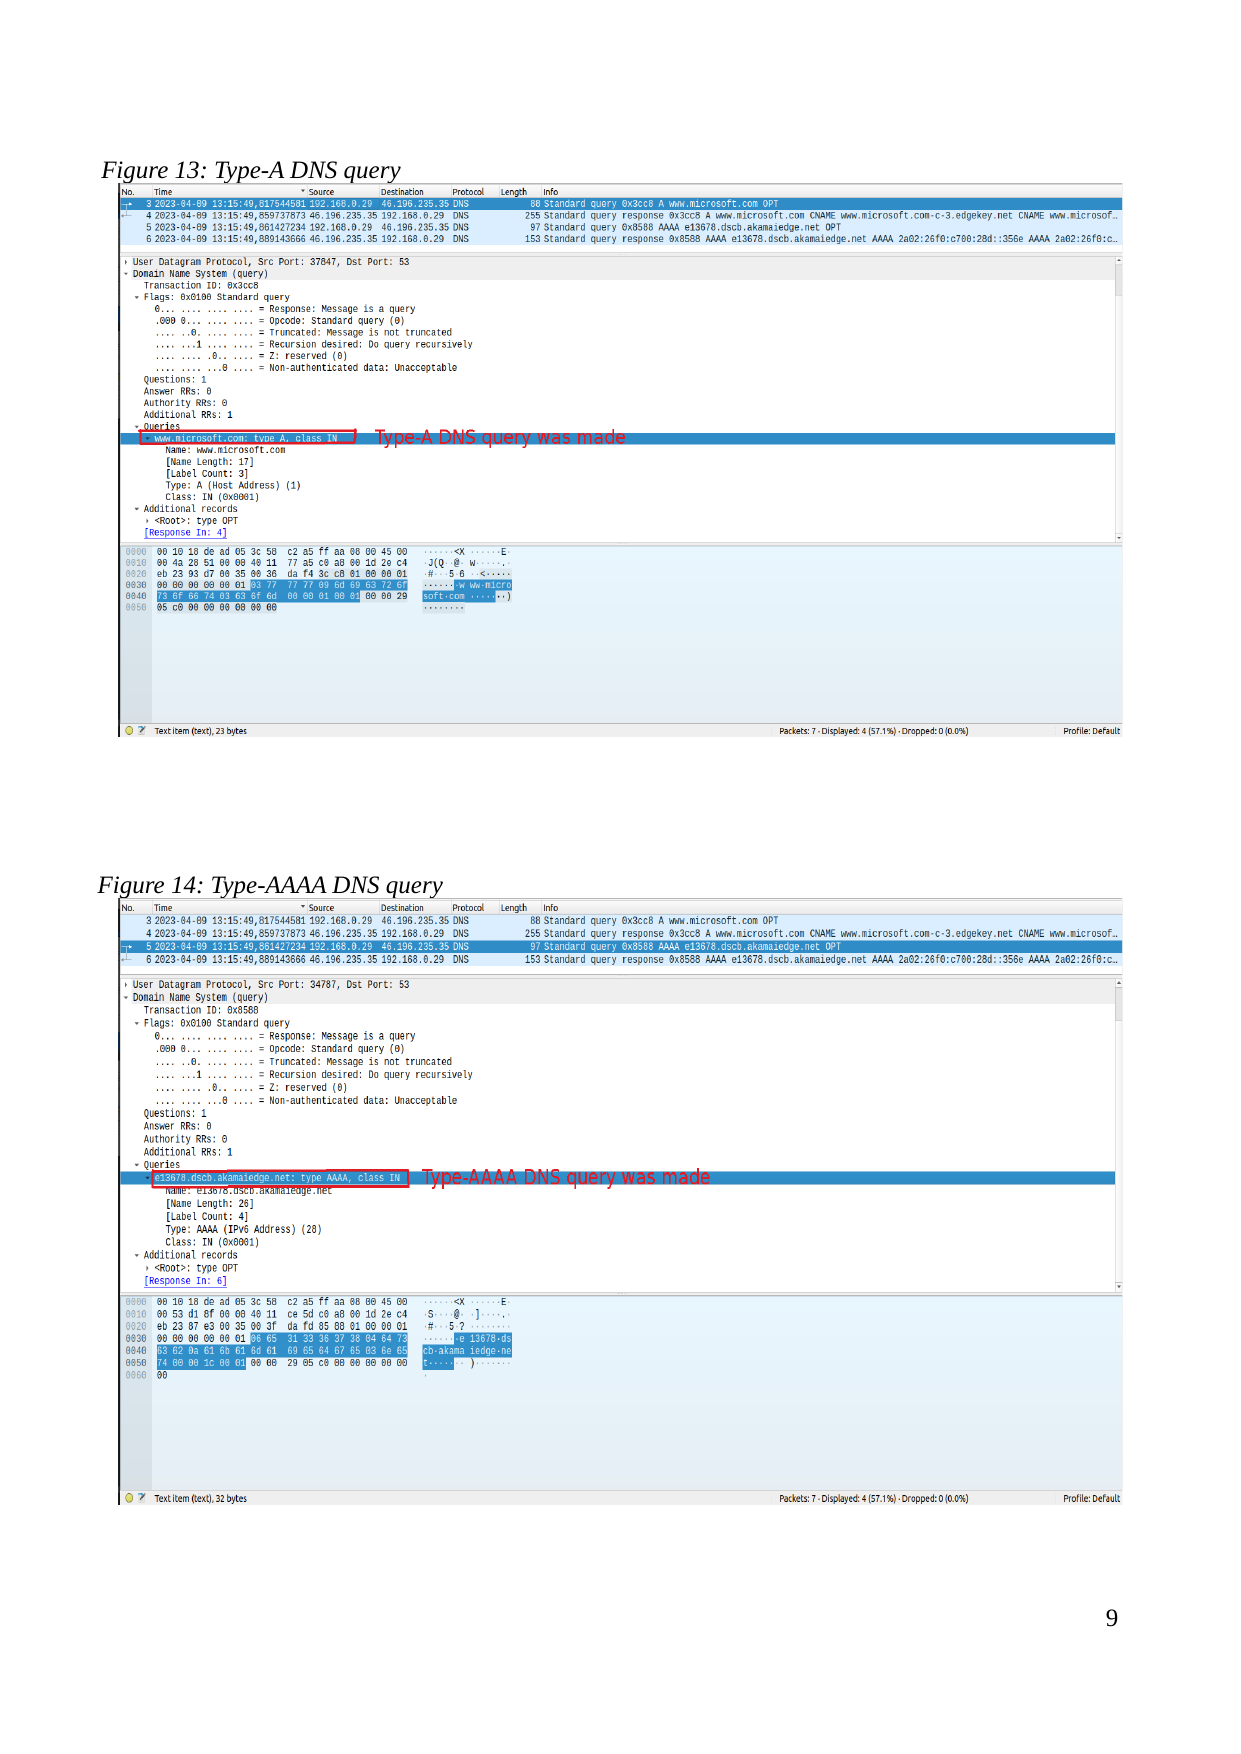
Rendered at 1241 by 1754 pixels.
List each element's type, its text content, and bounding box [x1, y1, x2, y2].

text 9 [118, 1603, 1122, 1632]
text Figure 13: Type-A DNS query [101, 155, 1139, 184]
picture [118, 898, 1123, 1505]
text Figure 14: Type-AAAA DNS query [97, 870, 1143, 899]
picture [118, 183, 1123, 737]
